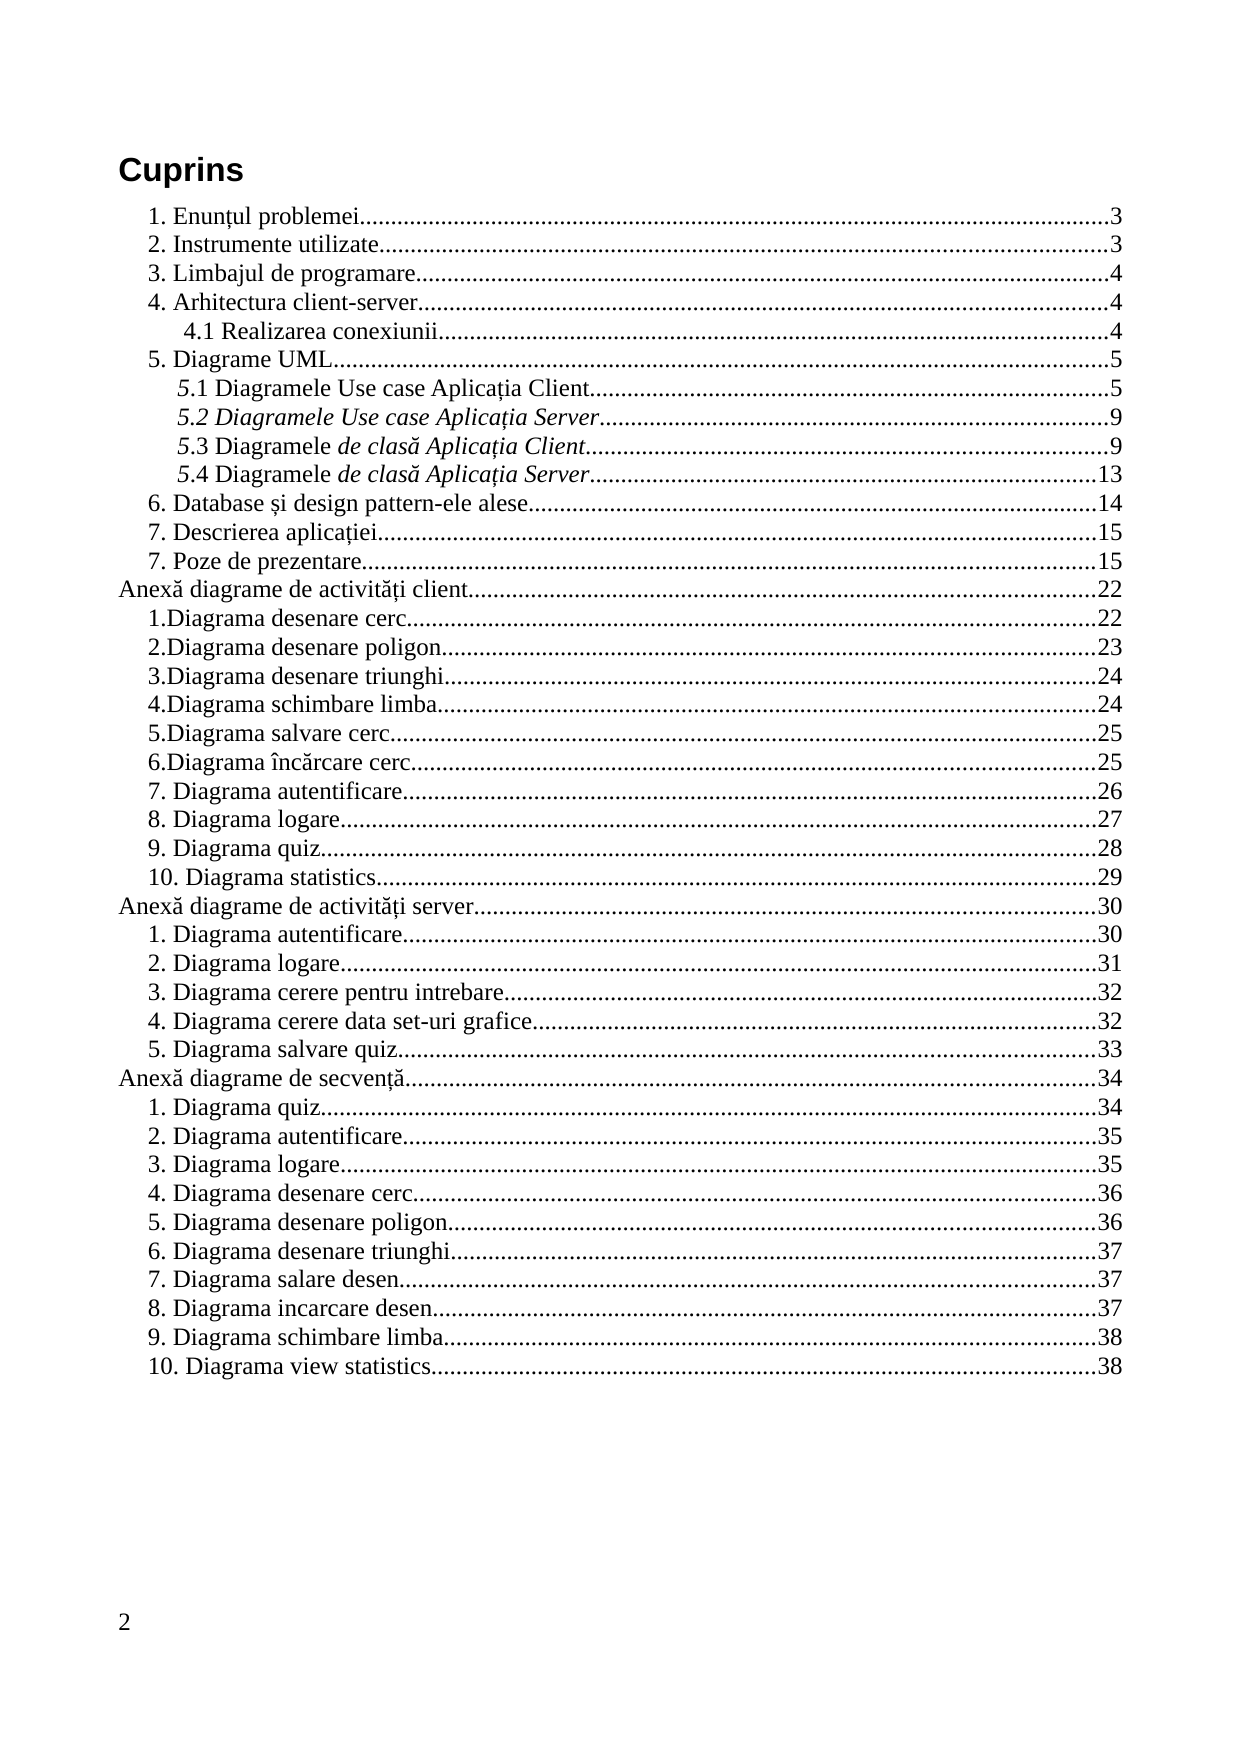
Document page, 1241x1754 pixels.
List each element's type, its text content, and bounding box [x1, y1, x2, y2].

text 7. Diagrama autentificare 26 [148, 776, 1122, 804]
text 9. Diagrama schimbare limba 38 [148, 1322, 1122, 1351]
text 2. Diagrama autentificare 35 [148, 1121, 1122, 1149]
text 1.Diagrama desenare cerc 22 [148, 603, 1122, 632]
text 1. Diagrama quiz 34 [148, 1092, 1122, 1121]
text 3. Limbajul de programare 4 [148, 258, 1122, 287]
subtitle Cuprins [118, 150, 1122, 188]
text 2. Instrumente utilizate 3 [148, 229, 1122, 258]
text Anexă diagrame de secvență 34 [118, 1063, 1122, 1092]
text 7. Diagrama salare desen 37 [148, 1264, 1122, 1293]
text 5. Diagrama desenare poligon 36 [148, 1207, 1122, 1236]
text 1. Enunțul problemei 3 [148, 201, 1122, 229]
text 2. Diagrama logare 31 [148, 948, 1122, 977]
text 10. Diagrama statistics 29 [148, 862, 1122, 891]
text Anexă diagrame de activități client 22 [118, 574, 1122, 603]
text 5.Diagrama salvare cerc 25 [148, 718, 1122, 747]
text 7. Descrierea aplicației 15 [148, 517, 1122, 546]
text Anexă diagrame de activități server 30 [118, 891, 1122, 919]
text 2.Diagrama desenare poligon 23 [148, 632, 1122, 661]
text 4.1 Realizarea conexiunii 4 [177, 316, 1122, 344]
text 5.3 Diagramele de clasă Aplicația Client 9 [177, 431, 1122, 459]
text 1. Diagrama autentificare 30 [148, 919, 1122, 948]
text 3.Diagrama desenare triunghi 24 [148, 661, 1122, 689]
text 4. Diagrama cerere data set-uri grafice 32 [148, 1006, 1122, 1034]
text 7. Poze de prezentare 15 [148, 546, 1122, 574]
text 4. Arhitectura client-server 4 [148, 287, 1122, 316]
text 5. Diagrame UML 5 [148, 344, 1122, 373]
text 3. Diagrama logare 35 [148, 1149, 1122, 1178]
text 10. Diagrama view statistics 38 [148, 1351, 1122, 1379]
text 5.4 Diagramele de clasă Aplicația Server 13 [177, 459, 1122, 488]
text 6.Diagrama încărcare cerc 25 [148, 747, 1122, 776]
text 5.1 Diagramele Use case Aplicația Client 5 [177, 373, 1122, 402]
text 5. Diagrama salvare quiz 33 [148, 1034, 1122, 1063]
text 5.2 Diagramele Use case Aplicația Server 9 [177, 402, 1122, 431]
text 3. Diagrama cerere pentru intrebare 32 [148, 977, 1122, 1006]
text 4. Diagrama desenare cerc 36 [148, 1178, 1122, 1207]
text 9. Diagrama quiz 28 [148, 833, 1122, 862]
text 4.Diagrama schimbare limba 24 [148, 689, 1122, 718]
text 6. Database și design pattern-ele alese 14 [148, 488, 1122, 517]
text 6. Diagrama desenare triunghi 37 [148, 1236, 1122, 1264]
text 8. Diagrama logare 27 [148, 804, 1122, 833]
text 8. Diagrama incarcare desen 37 [148, 1293, 1122, 1322]
